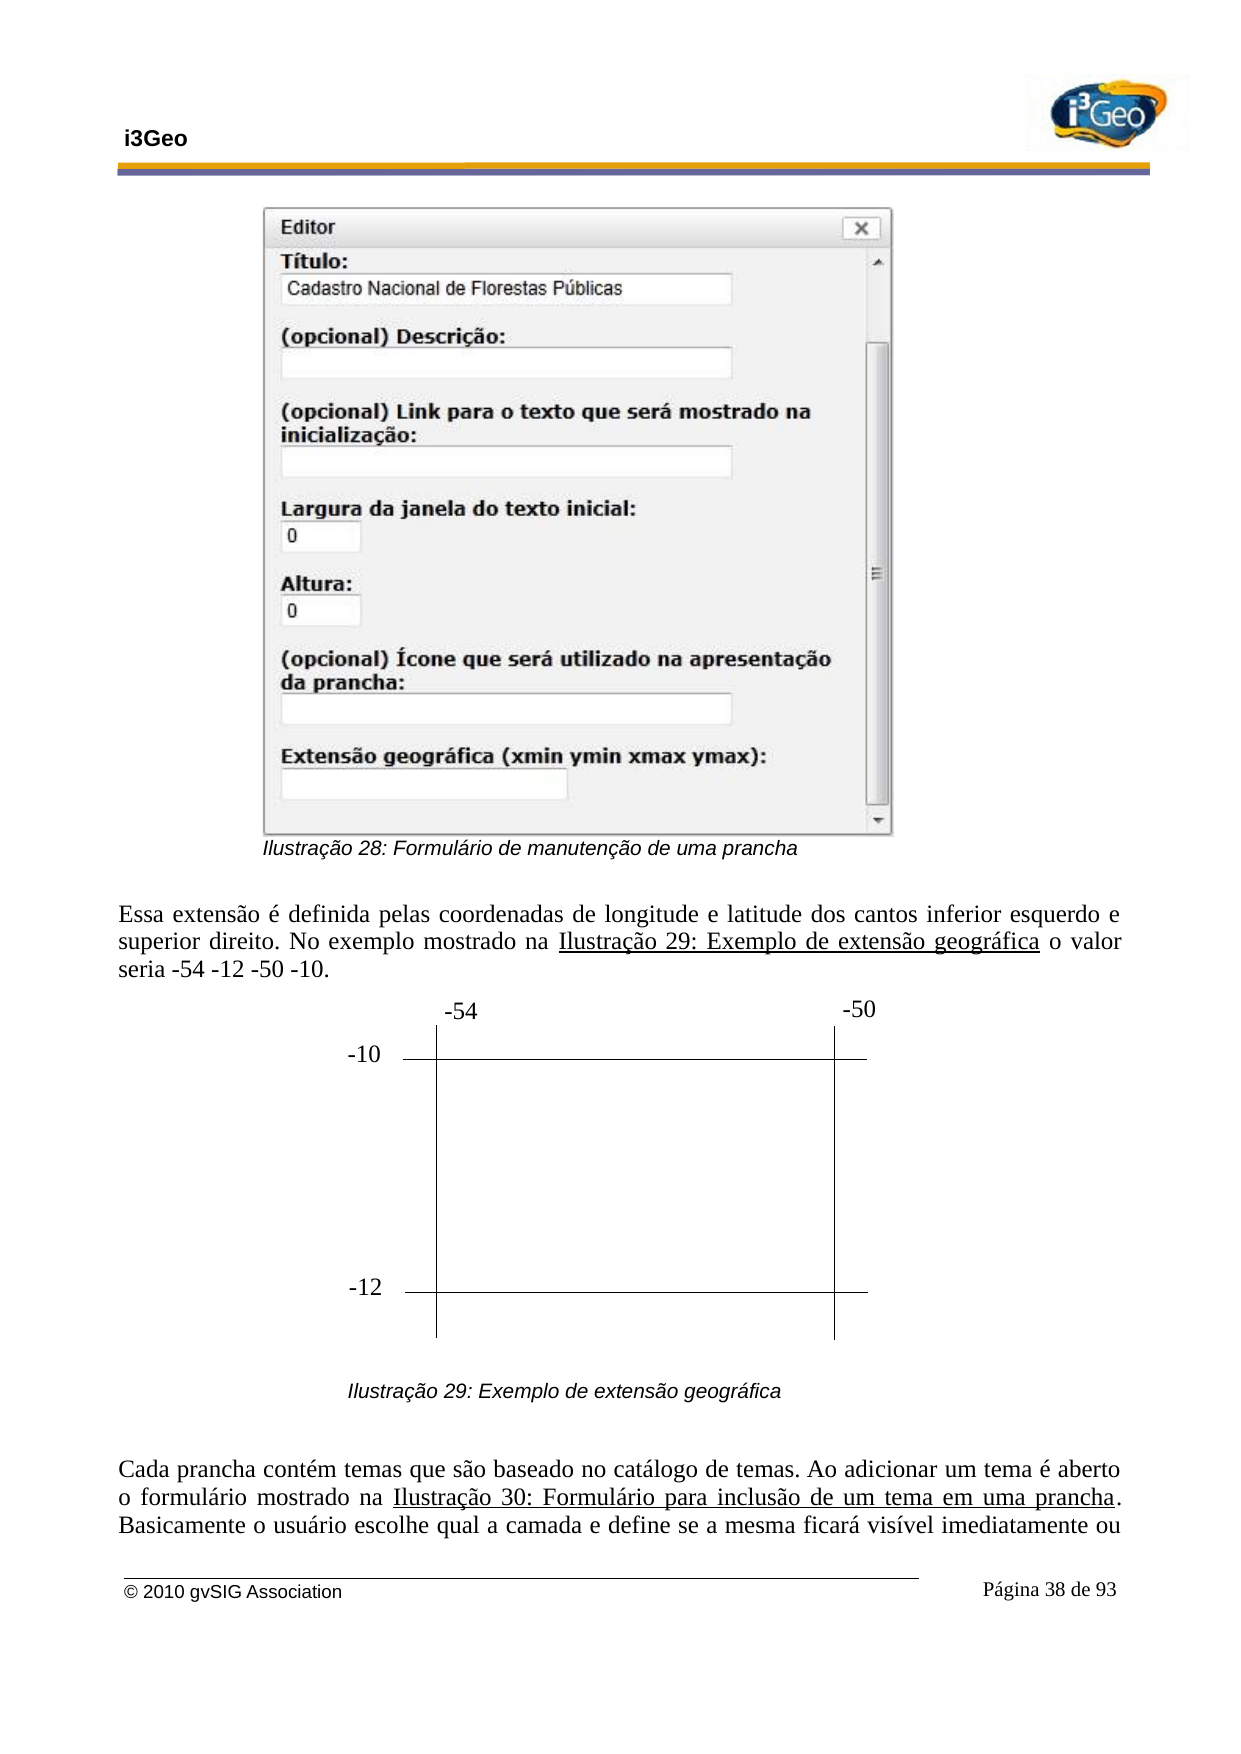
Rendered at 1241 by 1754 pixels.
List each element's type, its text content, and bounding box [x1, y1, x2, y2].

text Ilustração 28: Formulário de manutenção de uma prancha [262, 837, 893, 859]
picture [1025, 74, 1191, 151]
picture [262, 206, 894, 837]
text Essa extensão é definida pelas coordenadas de longitude e latitude dos cantos inferior esquerdo e superior direito. No exemplo mostrado na Ilustração 29: Exemplo de extensão geográfica o valor seria -54 -12 -50 -10. [118, 900, 1122, 983]
text Ilustração 29: Exemplo de extensão geográfica [347, 1379, 893, 1403]
text Cada prancha contém temas que são baseado no catálogo de temas. Ao adicionar um tema é aberto o formulário mostrado na Ilustração 30: Formulário para inclusão de um tema em uma prancha. Basicamente o usuário escolhe qual a camada e define se a mesma ficará visível imediatamente ou [118, 1455, 1122, 1538]
